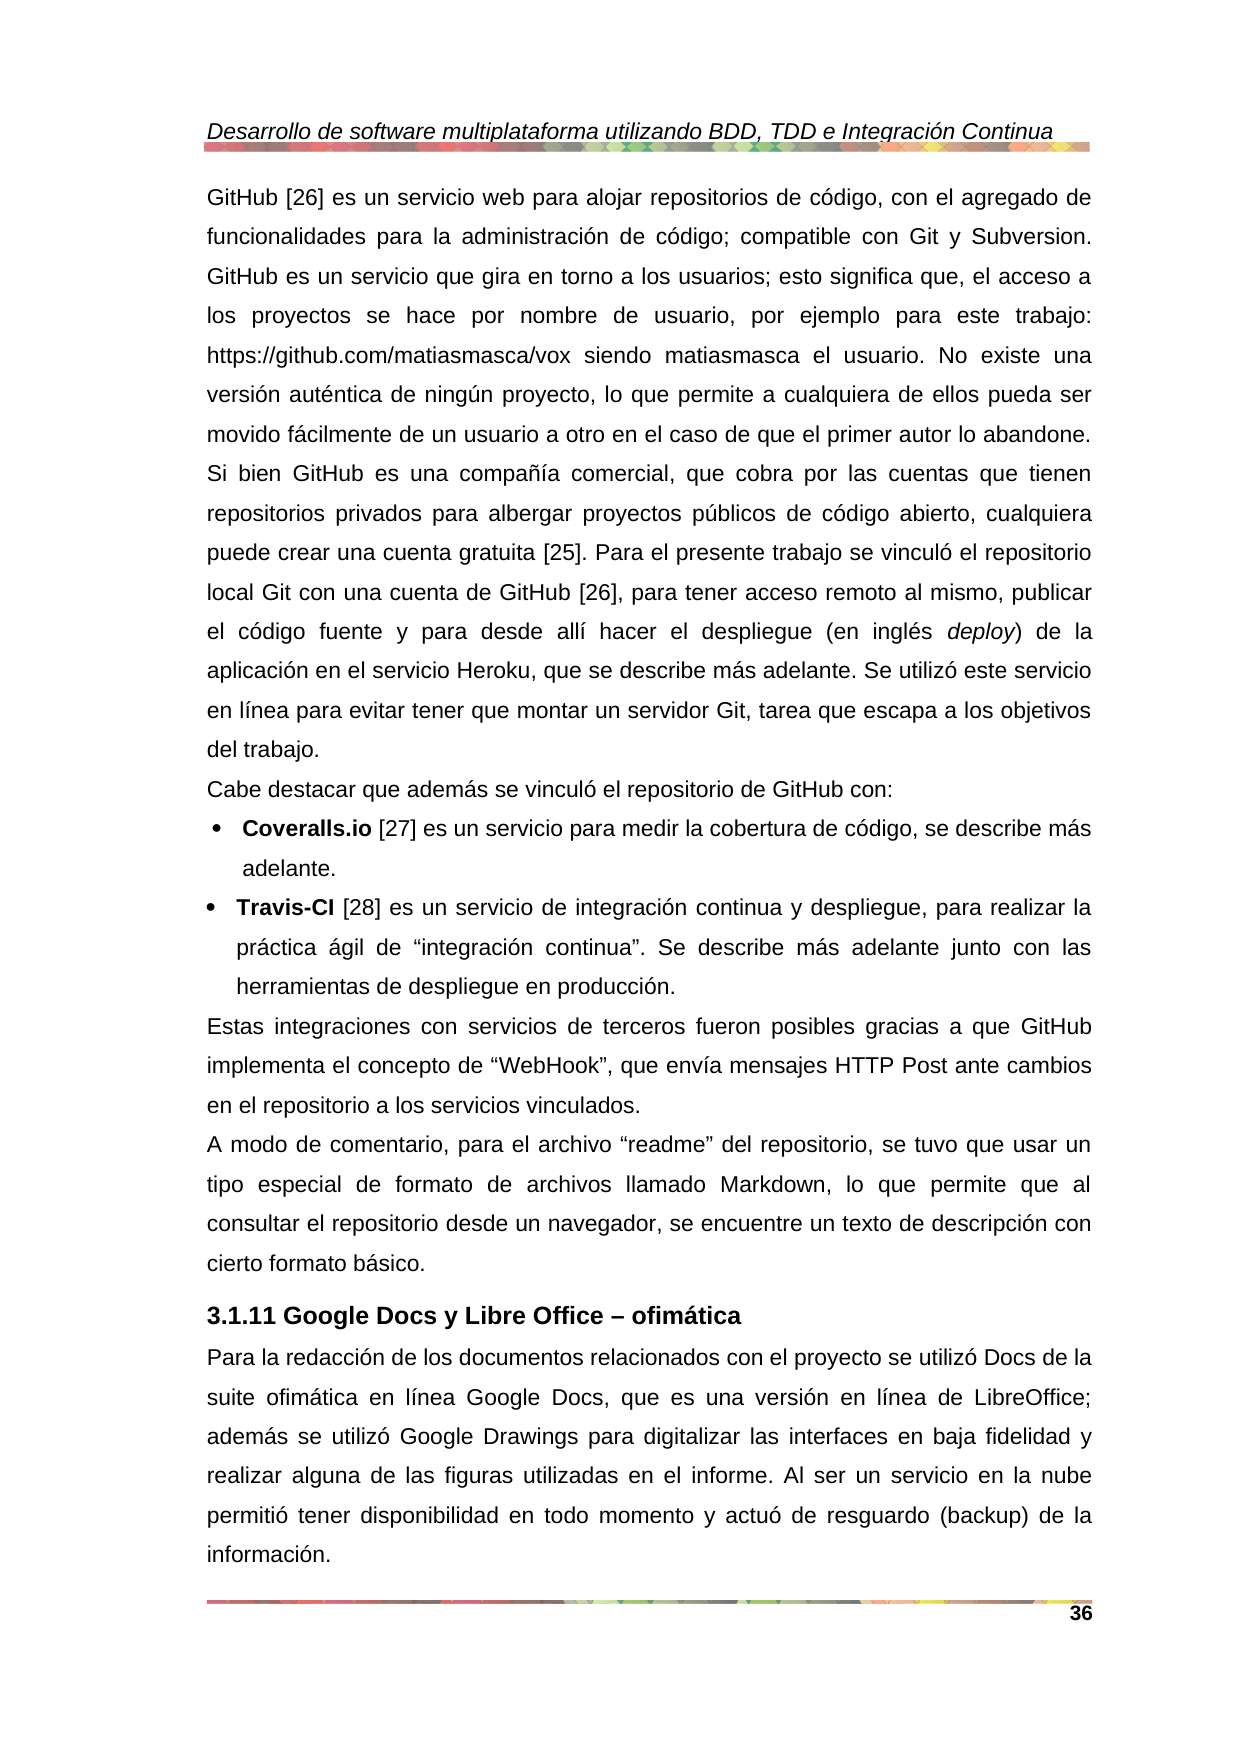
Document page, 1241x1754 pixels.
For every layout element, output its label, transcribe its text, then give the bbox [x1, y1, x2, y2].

list Coveralls.io [27] es un servicio para medir la cobertura de código, se describe más adelante. [213, 815, 1093, 881]
text A modo de comentario, para el archivo “readme” del repositorio, se tuvo que usar un tipo especial de formato de archivos llamado Markdown, lo que permite que al consultar el repositorio desde un navegador, se encuentre un texto de descripción con cierto formato básico. [207, 1131, 1093, 1276]
text [206, 1600, 1093, 1604]
text Estas integraciones con servicios de terceros fueron posibles gracias a que GitHub implementa el concepto de “WebHook”, que envía mensajes HTTP Post ante cambios en el repositorio a los servicios vinculados. [207, 1013, 1093, 1118]
list 3.1.11 Google Docs y Libre Office – ofimática [207, 1301, 1093, 1329]
text Para la redacción de los documentos relacionados con el proyecto se utilizó Docs de la suite ofimática en línea Google Docs, que es una versión en línea de LibreOffice; además se utilizó Google Drawings para digitalizar las interfaces en baja fidelidad y realizar alguna de las figuras utilizadas en el informe. Al ser un servicio en la nube permitió tener disponibilidad en todo momento y actuó de resguardo (backup) de la información. [207, 1344, 1093, 1568]
list Travis-CI [28] es un servicio de integración continua y despliegue, para realizar la práctica ágil de “integración continua”. Se describe más adelante junto con las herramientas de despliegue en producción. [207, 894, 1093, 999]
text Cabe destacar que además se vinculó el repositorio de GitHub con: [207, 776, 1093, 802]
text [203, 142, 1090, 152]
text GitHub [26] es un servicio web para alojar repositorios de código, con el agregado de funcionalidades para la administración de código; compatible con Git y Subversion. GitHub es un servicio que gira en torno a los usuarios; esto significa que, el acceso a los proyectos se hace por nombre de usuario, por ejemplo para este trabajo: https://github.com/matiasmasca/vox siendo matiasmasca el usuario. No existe una versión auténtica de ningún proyecto, lo que permite a cualquiera de ellos pueda ser movido fácilmente de un usuario a otro en el caso de que el primer autor lo abandone. Si bien GitHub es una compañía comercial, que cobra por las cuentas que tienen repositorios privados para albergar proyectos públicos de código abierto, cualquiera puede crear una cuenta gratuita [25]. Para el presente trabajo se vinculó el repositorio local Git con una cuenta de GitHub [26], para tener acceso remoto al mismo, publicar el código fuente y para desde allí hacer el despliegue (en inglés deploy) de la aplicación en el servicio Heroku, que se describe más adelante. Se utilizó este servicio en línea para evitar tener que montar un servidor Git, tarea que escapa a los objetivos del trabajo. [207, 184, 1093, 763]
